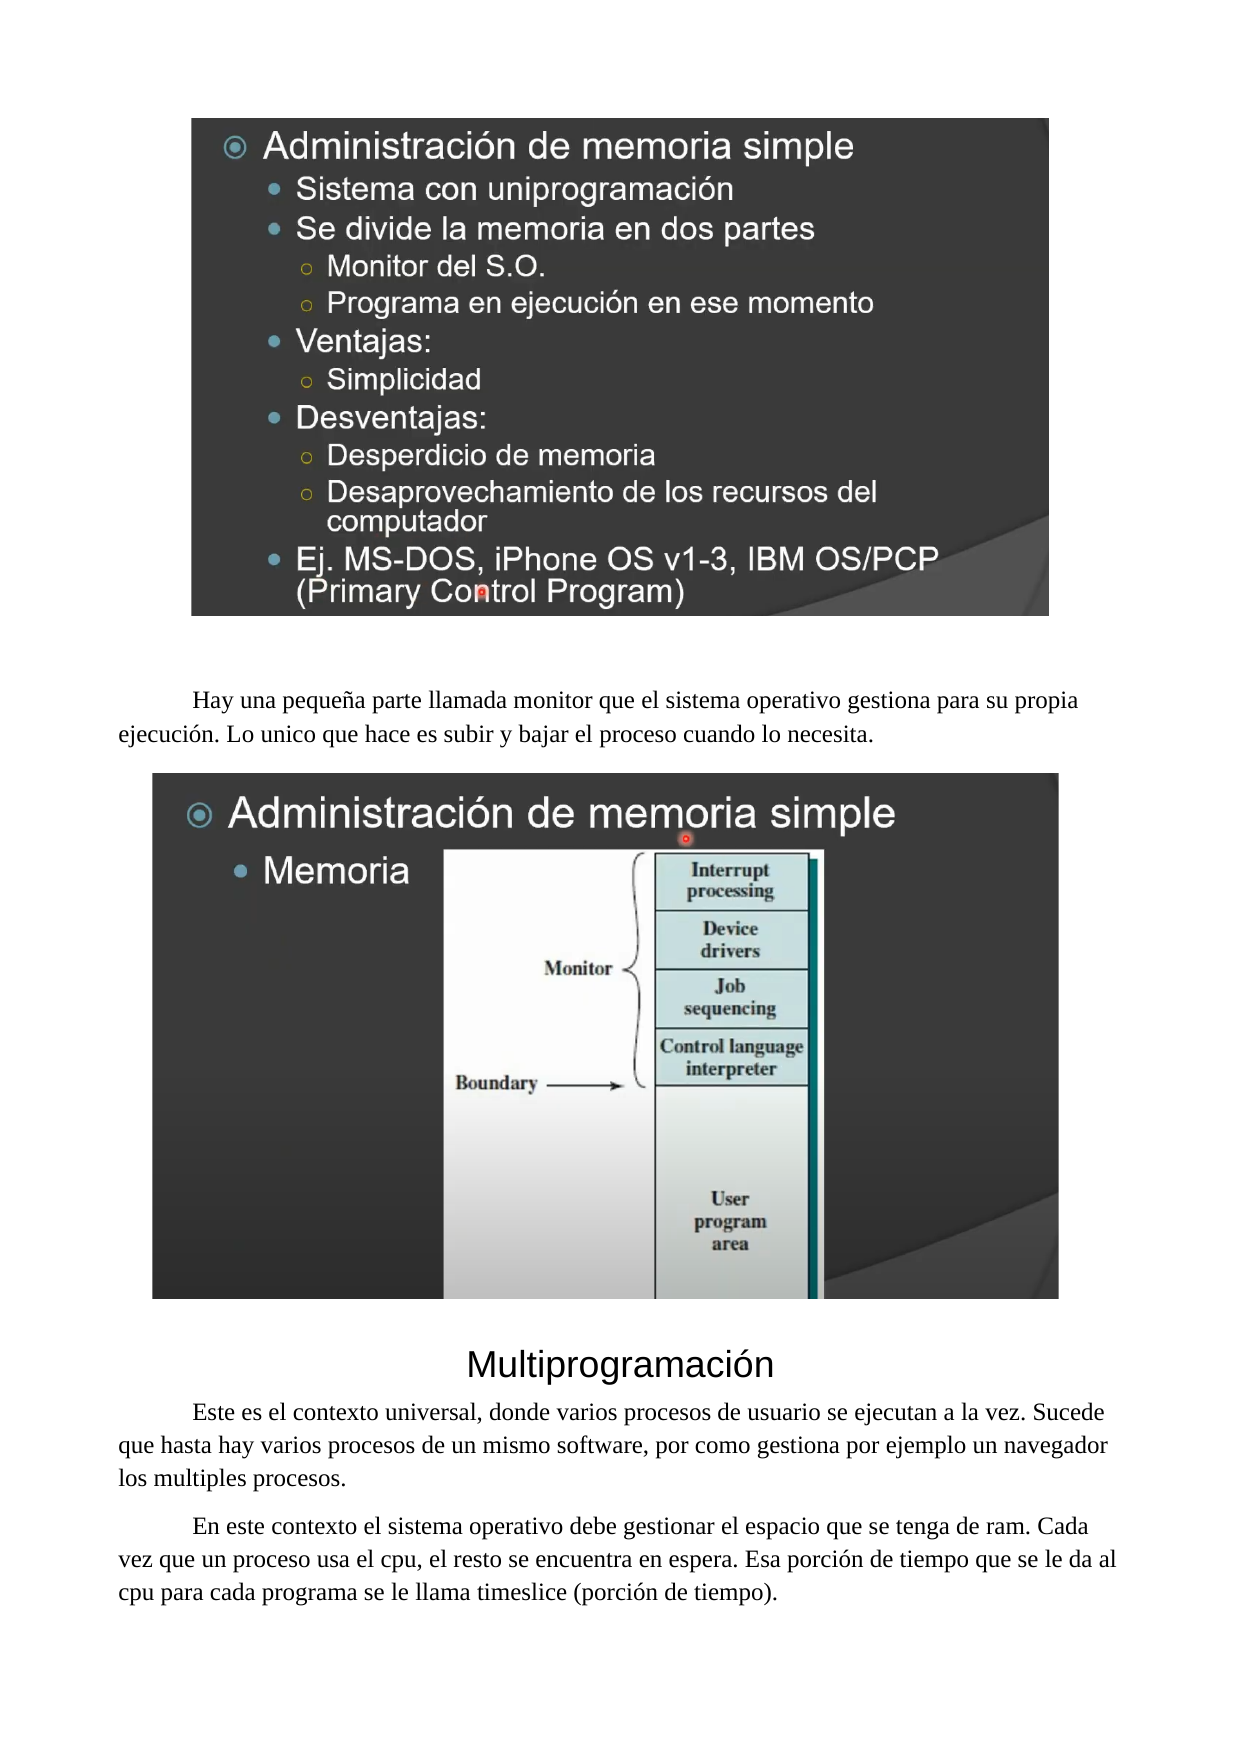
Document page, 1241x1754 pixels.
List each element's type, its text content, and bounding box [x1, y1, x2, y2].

text Este es el contexto universal, donde varios procesos de usuario se ejecutan a la vez. Sucede que hasta hay varios procesos de un mismo software, por como gestiona por ejemplo un navegador los multiples procesos. [118, 1397, 1122, 1492]
text Hay una pequeña parte llamada monitor que el sistema operativo gestiona para su propia ejecución. Lo unico que hace es subir y bajar el proceso cuando lo necesita. [118, 118, 1122, 747]
text En este contexto el sistema operativo debe gestionar el espacio que se tenga de ram. Cada vez que un proceso usa el cpu, el resto se encuentra en espera. Esa porción de tiempo que se le da al cpu para cada programa se le llama timeslice (porción de tiempo). [118, 1511, 1122, 1606]
subtitle Multiprogramación [118, 772, 1122, 1385]
picture [191, 118, 1049, 616]
picture [152, 773, 1059, 1299]
